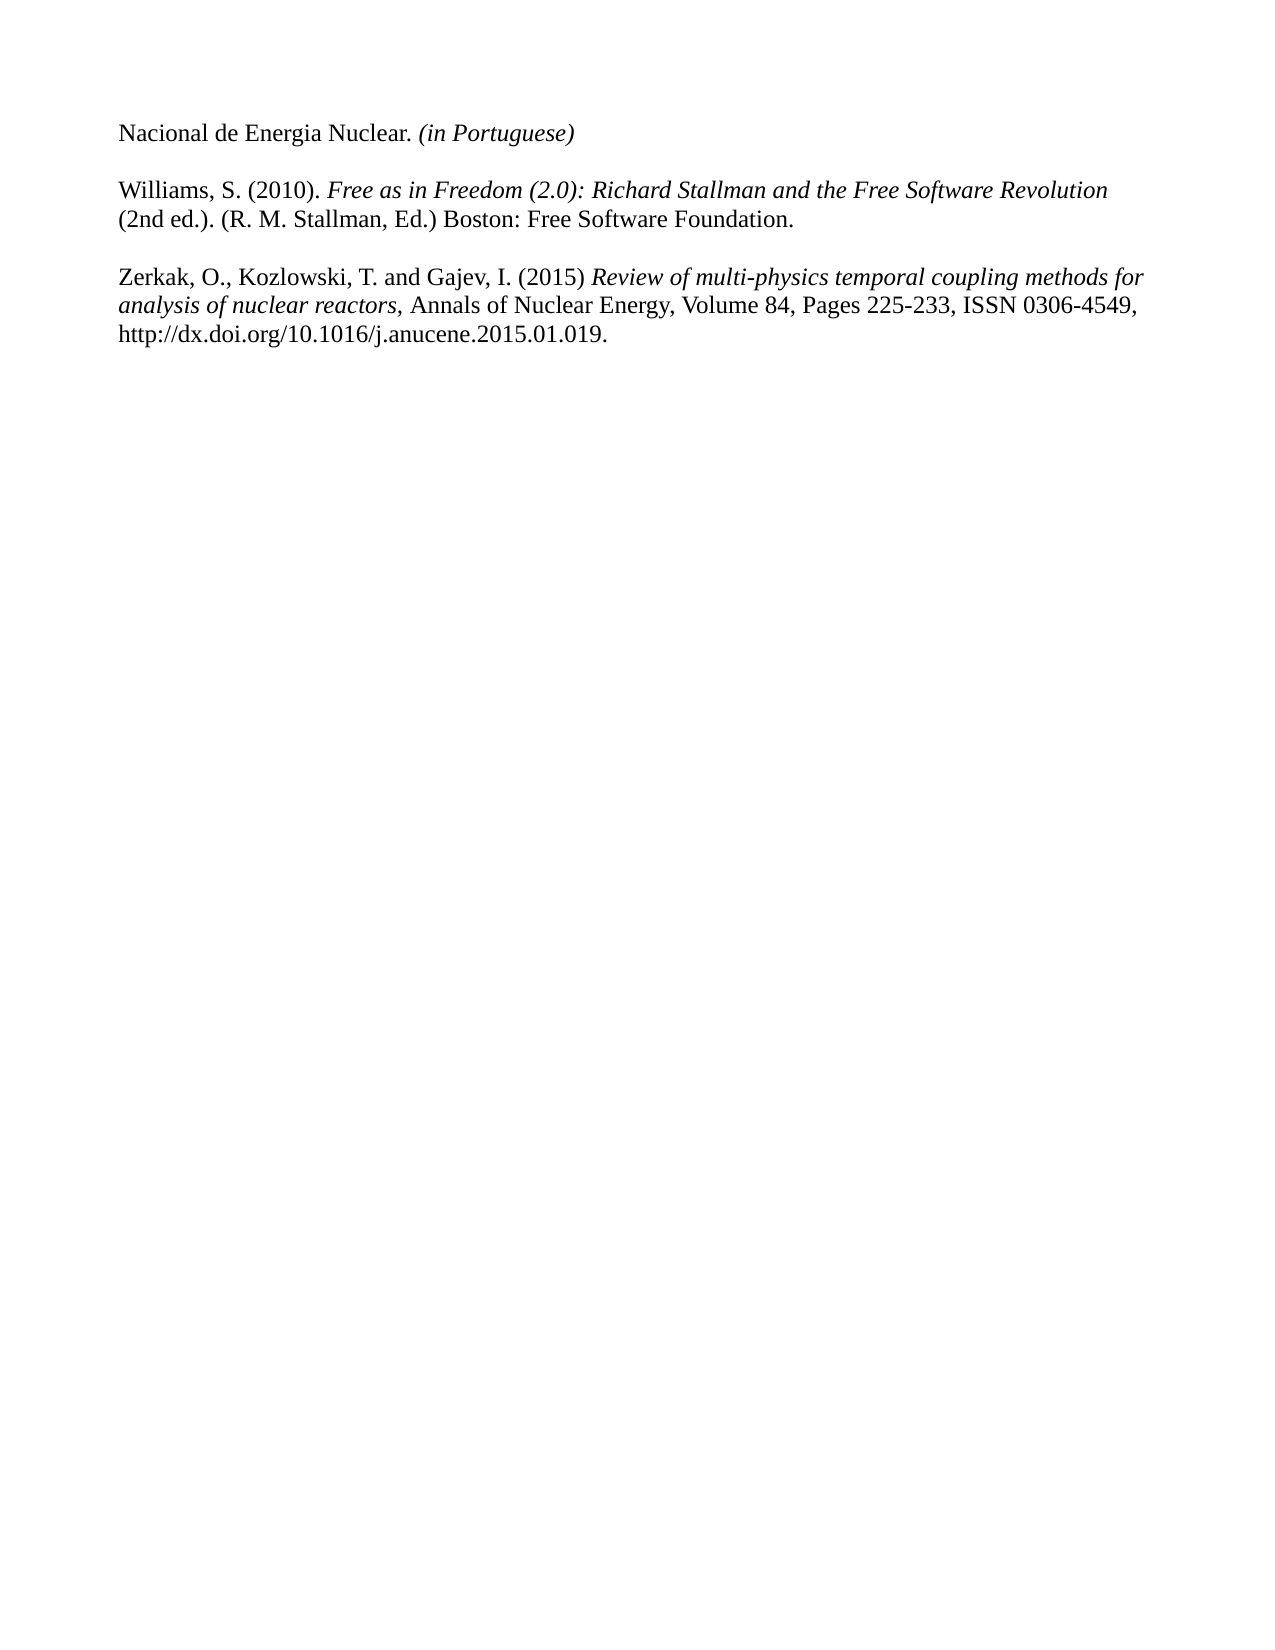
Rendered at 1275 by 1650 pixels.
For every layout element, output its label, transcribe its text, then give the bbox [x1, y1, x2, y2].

text Williams, S. (2010). Free as in Freedom (2.0): Richard Stallman and the Free Software Revolution (2nd ed.). (R. M. Stallman, Ed.) Boston: Free Software Foundation. [118, 176, 1157, 233]
text Nacional de Energia Nuclear. (in Portuguese) [118, 118, 1157, 147]
text Zerkak, O., Kozlowski, T. and Gajev, I. (2015) Review of multi-physics temporal coupling methods for analysis of nuclear reactors, Annals of Nuclear Energy, Volume 84, Pages 225-233, ISSN 0306-4549, http://dx.doi.org/10.1016/j.anucene.2015.01.019. [118, 262, 1157, 348]
